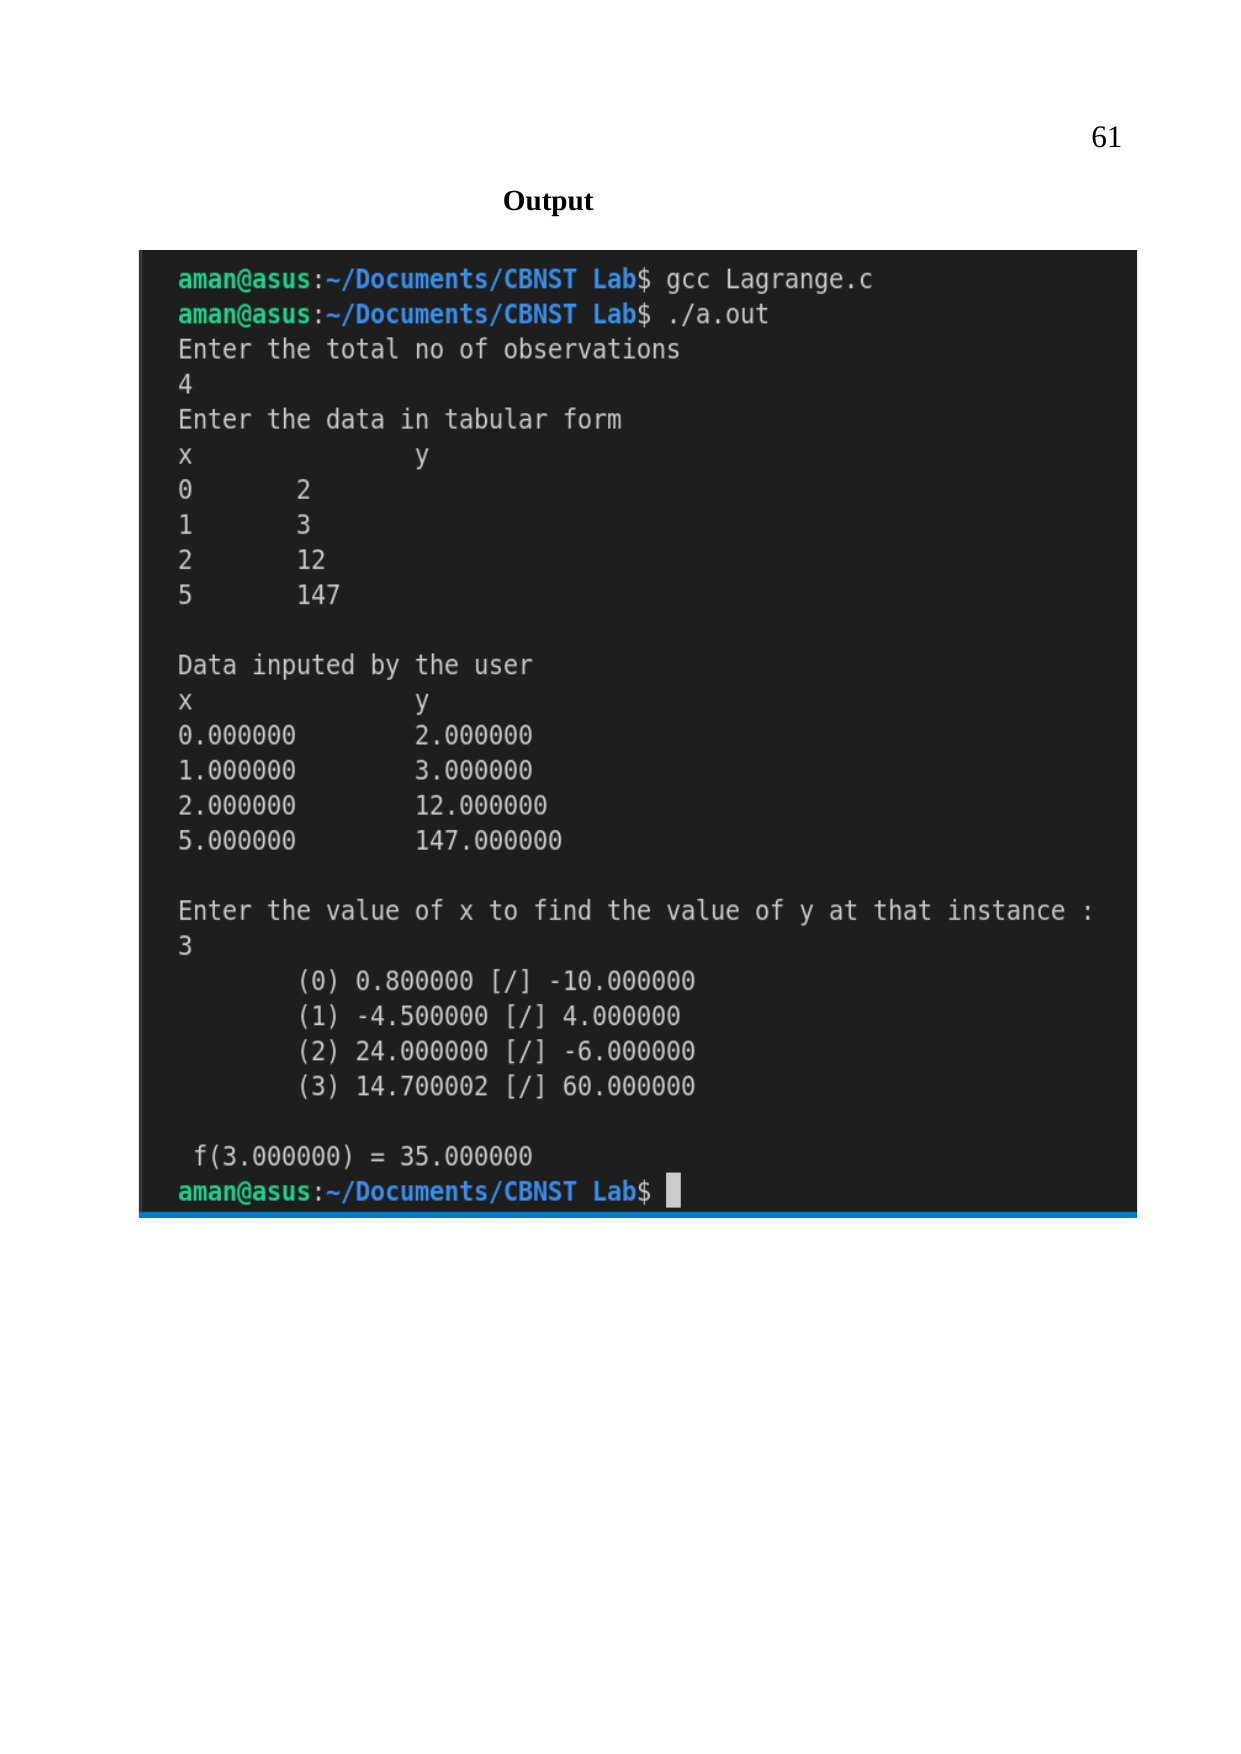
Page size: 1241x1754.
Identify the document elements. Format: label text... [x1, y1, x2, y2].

picture [138, 250, 889, 1218]
text Output [118, 183, 978, 217]
